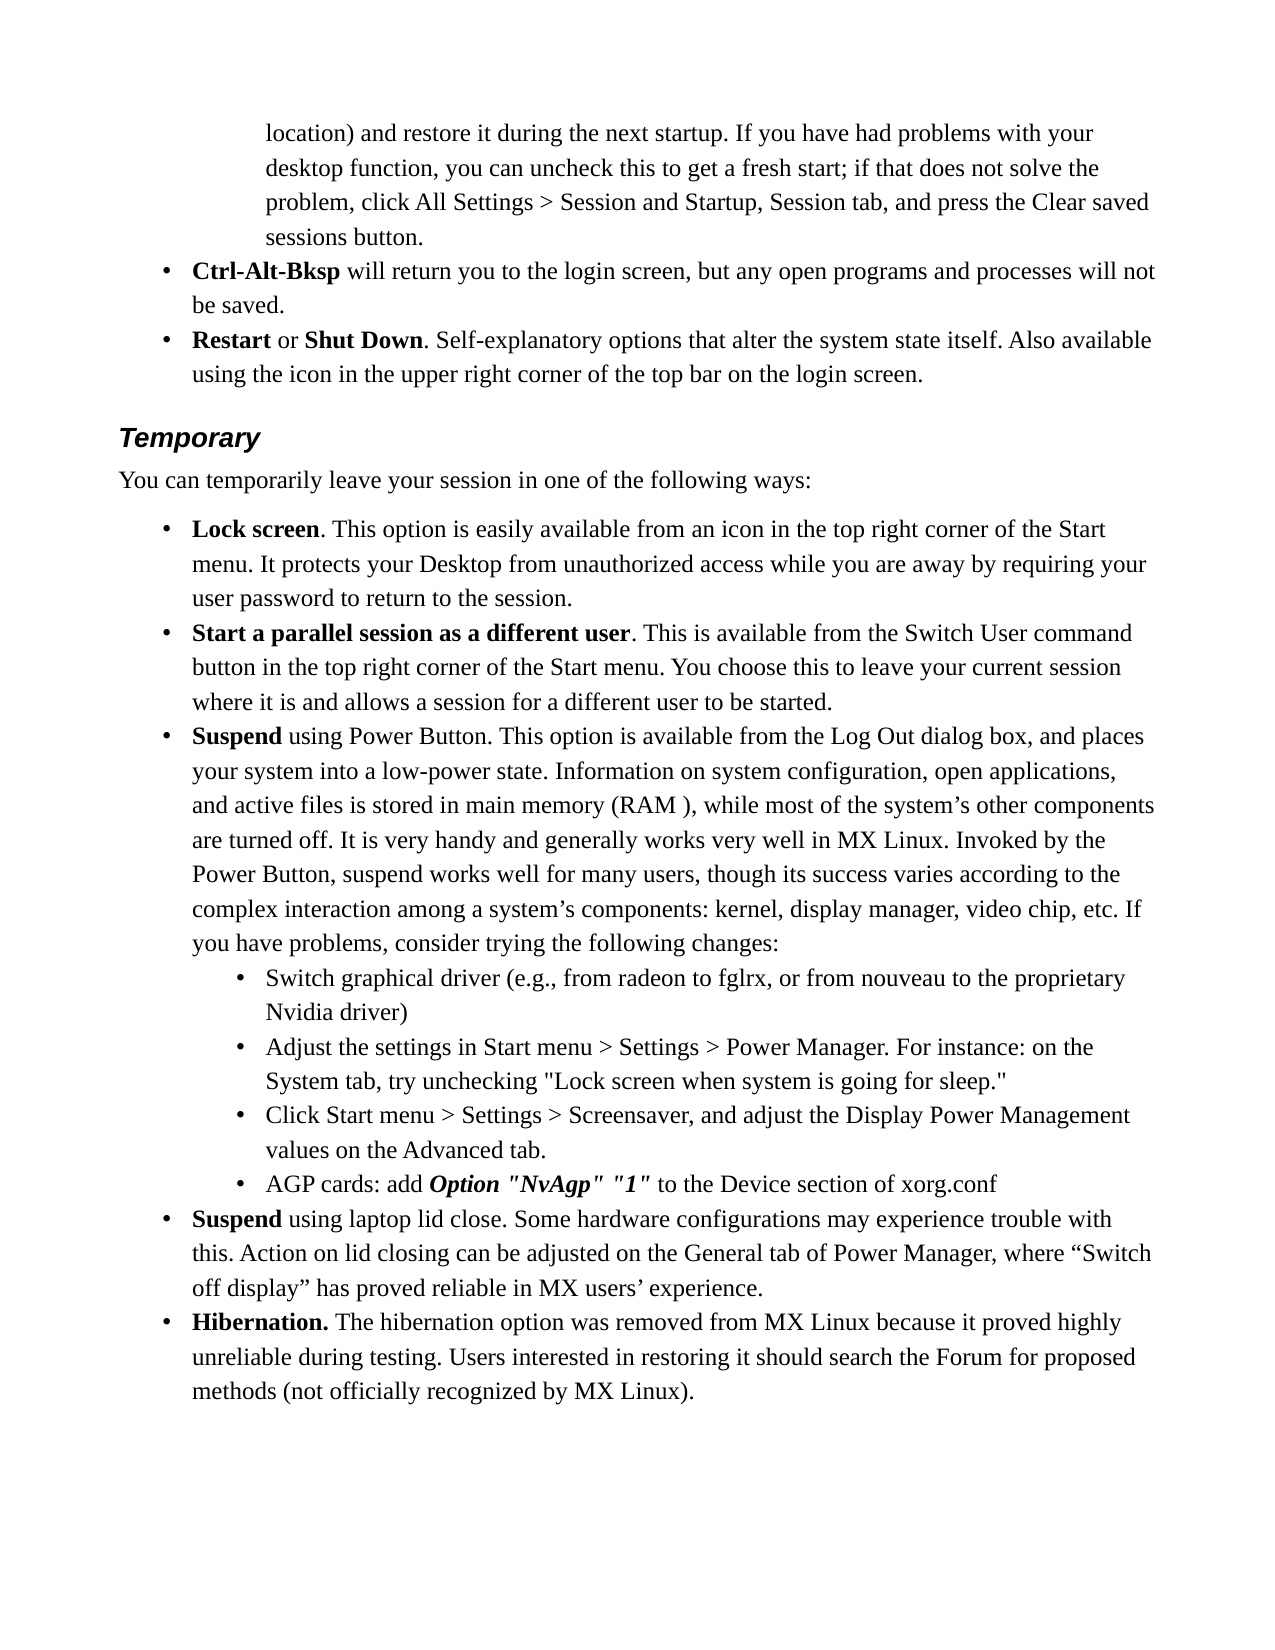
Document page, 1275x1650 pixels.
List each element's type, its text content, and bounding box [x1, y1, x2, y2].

list Hibernation. The hibernation option was removed from MX Linux because it proved highly unreliable during testing. Users interested in restoring it should search the Forum for proposed methods (not officially recognized by MX Linux). [162, 1307, 1157, 1405]
list Lock screen. This option is easily available from an icon in the top right corner of the Start menu. It protects your Desktop from unauthorized access while you are away by requiring your user password to return to the session. [162, 514, 1157, 612]
list Click Start menu > Settings > Screensaver, and adjust the Display Power Management values on the Advanced tab. [236, 1101, 1157, 1164]
list Adjust the settings in Start menu > Settings > Power Manager. For instance: on the System tab, try unchecking "Lock screen when system is going for sleep." [236, 1032, 1157, 1095]
list Switch graphical driver (e.g., from radeon to fglrx, or from nouveau to the proprietary Nvidia driver) [236, 963, 1157, 1026]
subtitle Temporary [118, 421, 1157, 453]
list AGP cards: add Option "NvAgp" "1" to the Device section of xorg.conf [236, 1169, 1157, 1198]
list Restart or Shut Down. Self-explanatory options that alter the system state itself. Also available using the icon in the upper right corner of the top bar on the login screen. [162, 325, 1157, 388]
list Ctrl-Alt-Bksp will return you to the login screen, but any open programs and processes will not be saved. [162, 256, 1157, 319]
list location) and restore it during the next startup. If you have had problems with your desktop function, you can uncheck this to get a fresh start; if that does not solve the problem, click All Settings > Session and Startup, Session tab, and press the Clear saved sessions button. [236, 118, 1157, 250]
text You can temporarily leave your session in one of the following ways: [118, 465, 1157, 494]
list Suspend using Power Button. This option is available from the Log Out dialog box, and places your system into a low-power state. Information on system configuration, open applications, and active files is stored in main memory (RAM ), while most of the system’s other components are turned off. It is very handy and generally works very well in MX Linux. Invoked by the Power Button, suspend works well for many users, though its success varies according to the complex interaction among a system’s components: kernel, display manager, video chip, etc. If you have problems, consider trying the following changes: [162, 721, 1157, 957]
list Start a parallel session as a different user. This is available from the Switch User command button in the top right corner of the Start menu. You choose this to leave your current session where it is and allows a session for a different user to be started. [162, 618, 1157, 716]
list Suspend using laptop lid close. Some hardware configurations may experience trouble with this. Action on lid closing can be adjusted on the General tab of Power Manager, where “Switch off display” has proved reliable in MX users’ experience. [162, 1204, 1157, 1302]
